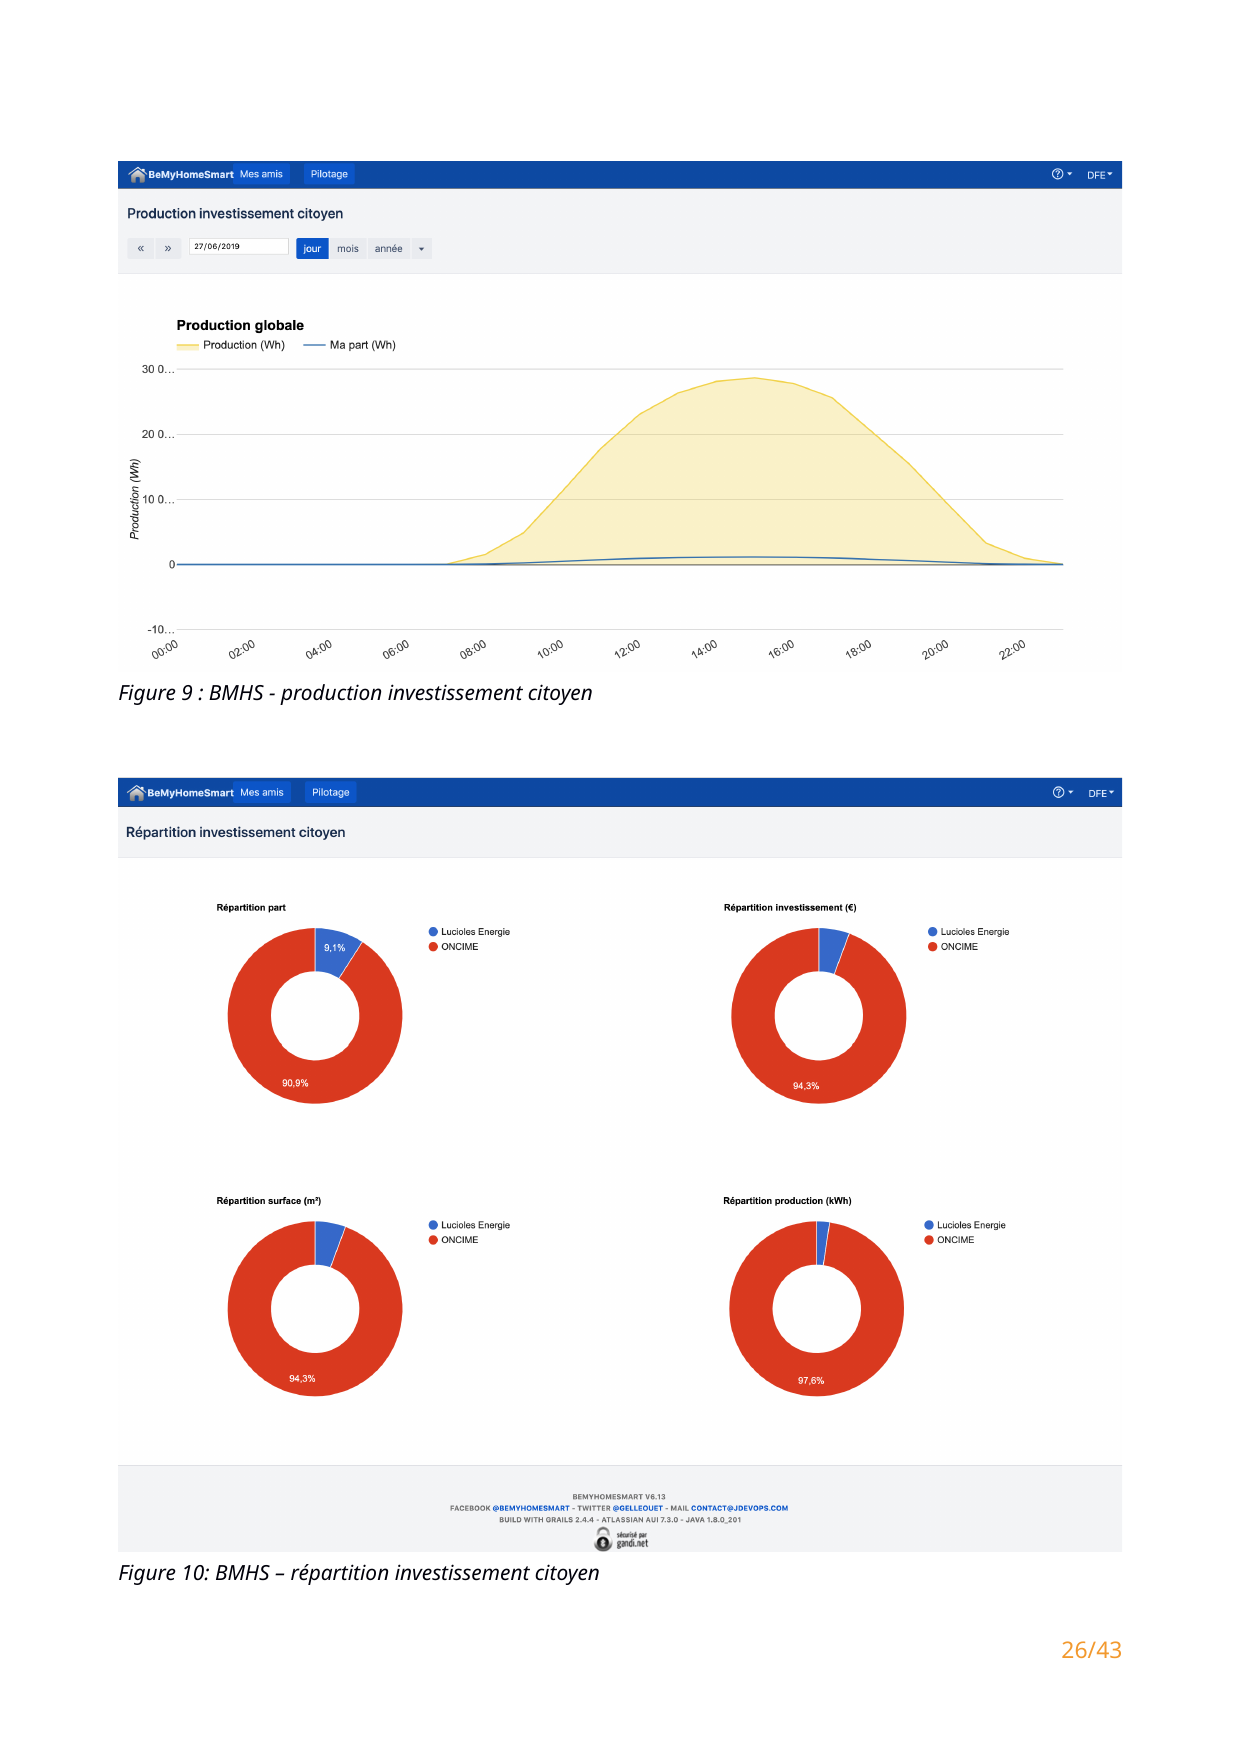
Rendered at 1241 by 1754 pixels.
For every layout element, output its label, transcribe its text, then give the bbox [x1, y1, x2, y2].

text Figure 9 : BMHS - production investissement citoyen [118, 672, 1122, 707]
picture [118, 161, 1123, 672]
text Figure 10: BMHS – répartition investissement citoyen [118, 1552, 1122, 1586]
picture [118, 777, 1123, 1552]
